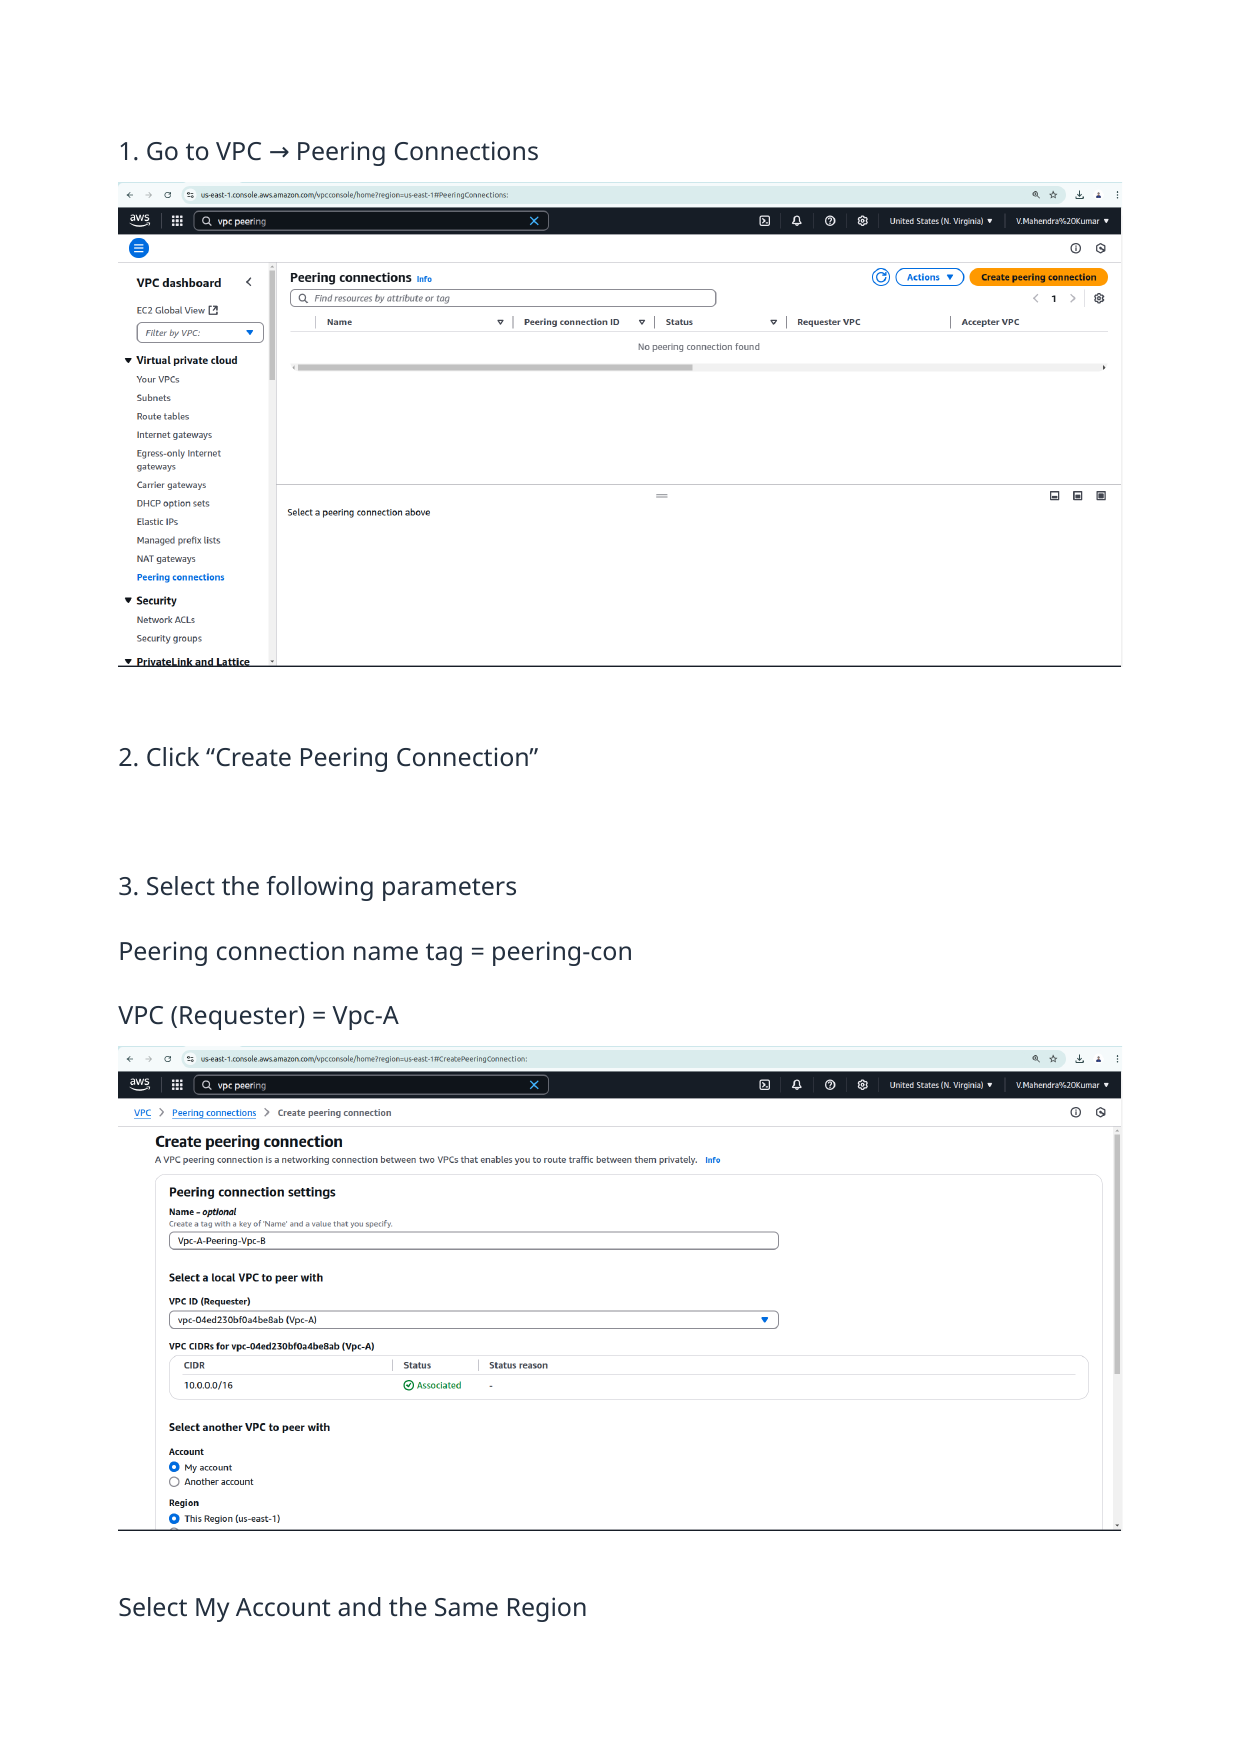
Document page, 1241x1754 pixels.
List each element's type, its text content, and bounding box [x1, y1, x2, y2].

text VPC (Requester) = Vpc-A [118, 982, 1122, 1032]
text 3. Select the following parameters [118, 853, 1122, 903]
text Peering connection name tag = peering-con [118, 917, 1122, 967]
picture [118, 1046, 1123, 1531]
picture [118, 182, 1123, 667]
text Select My Account and the Same Region [118, 1574, 1122, 1624]
text 1. Go to VPC → Peering Connections [118, 118, 1122, 168]
text 2. Click “Create Peering Connection” [118, 724, 1122, 774]
